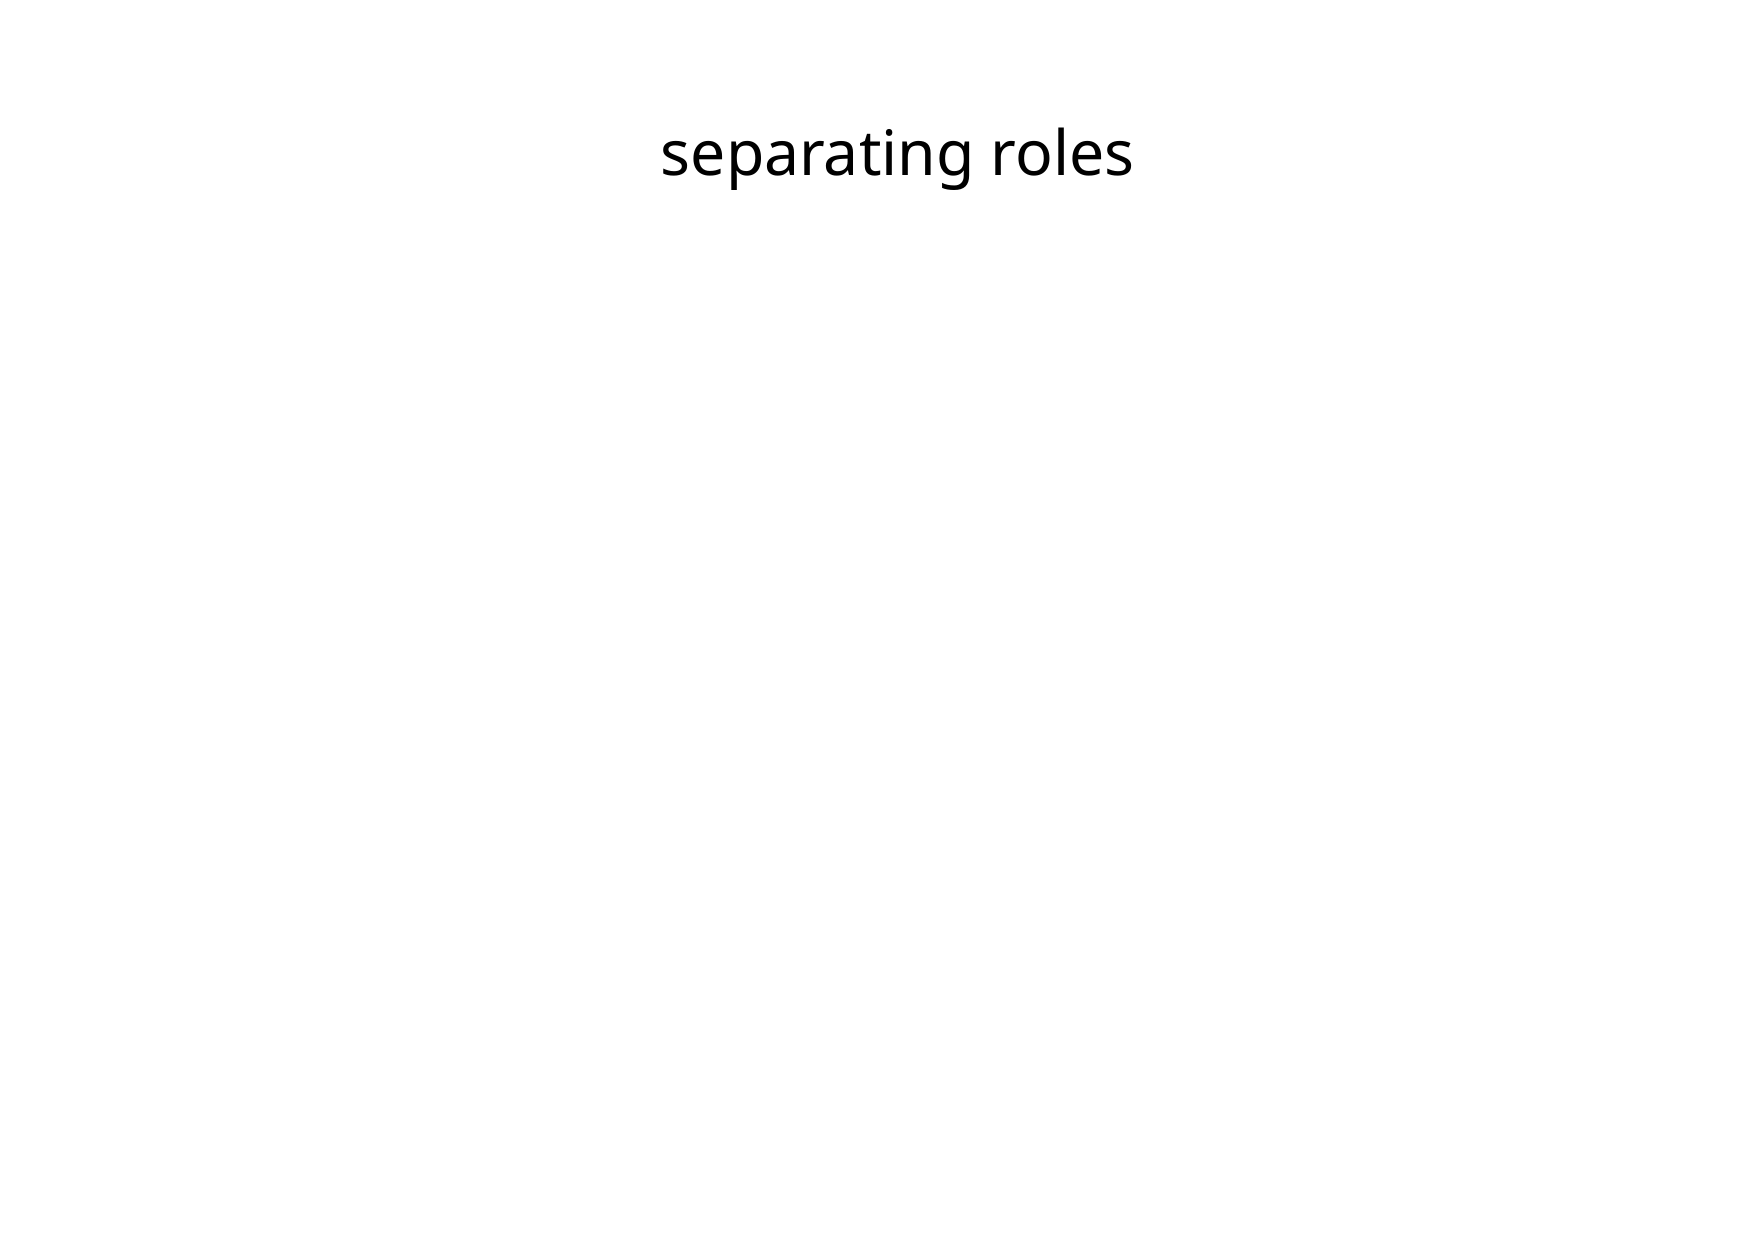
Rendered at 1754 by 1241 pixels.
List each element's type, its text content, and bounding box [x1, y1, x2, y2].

text separating roles [96, 23, 1699, 194]
